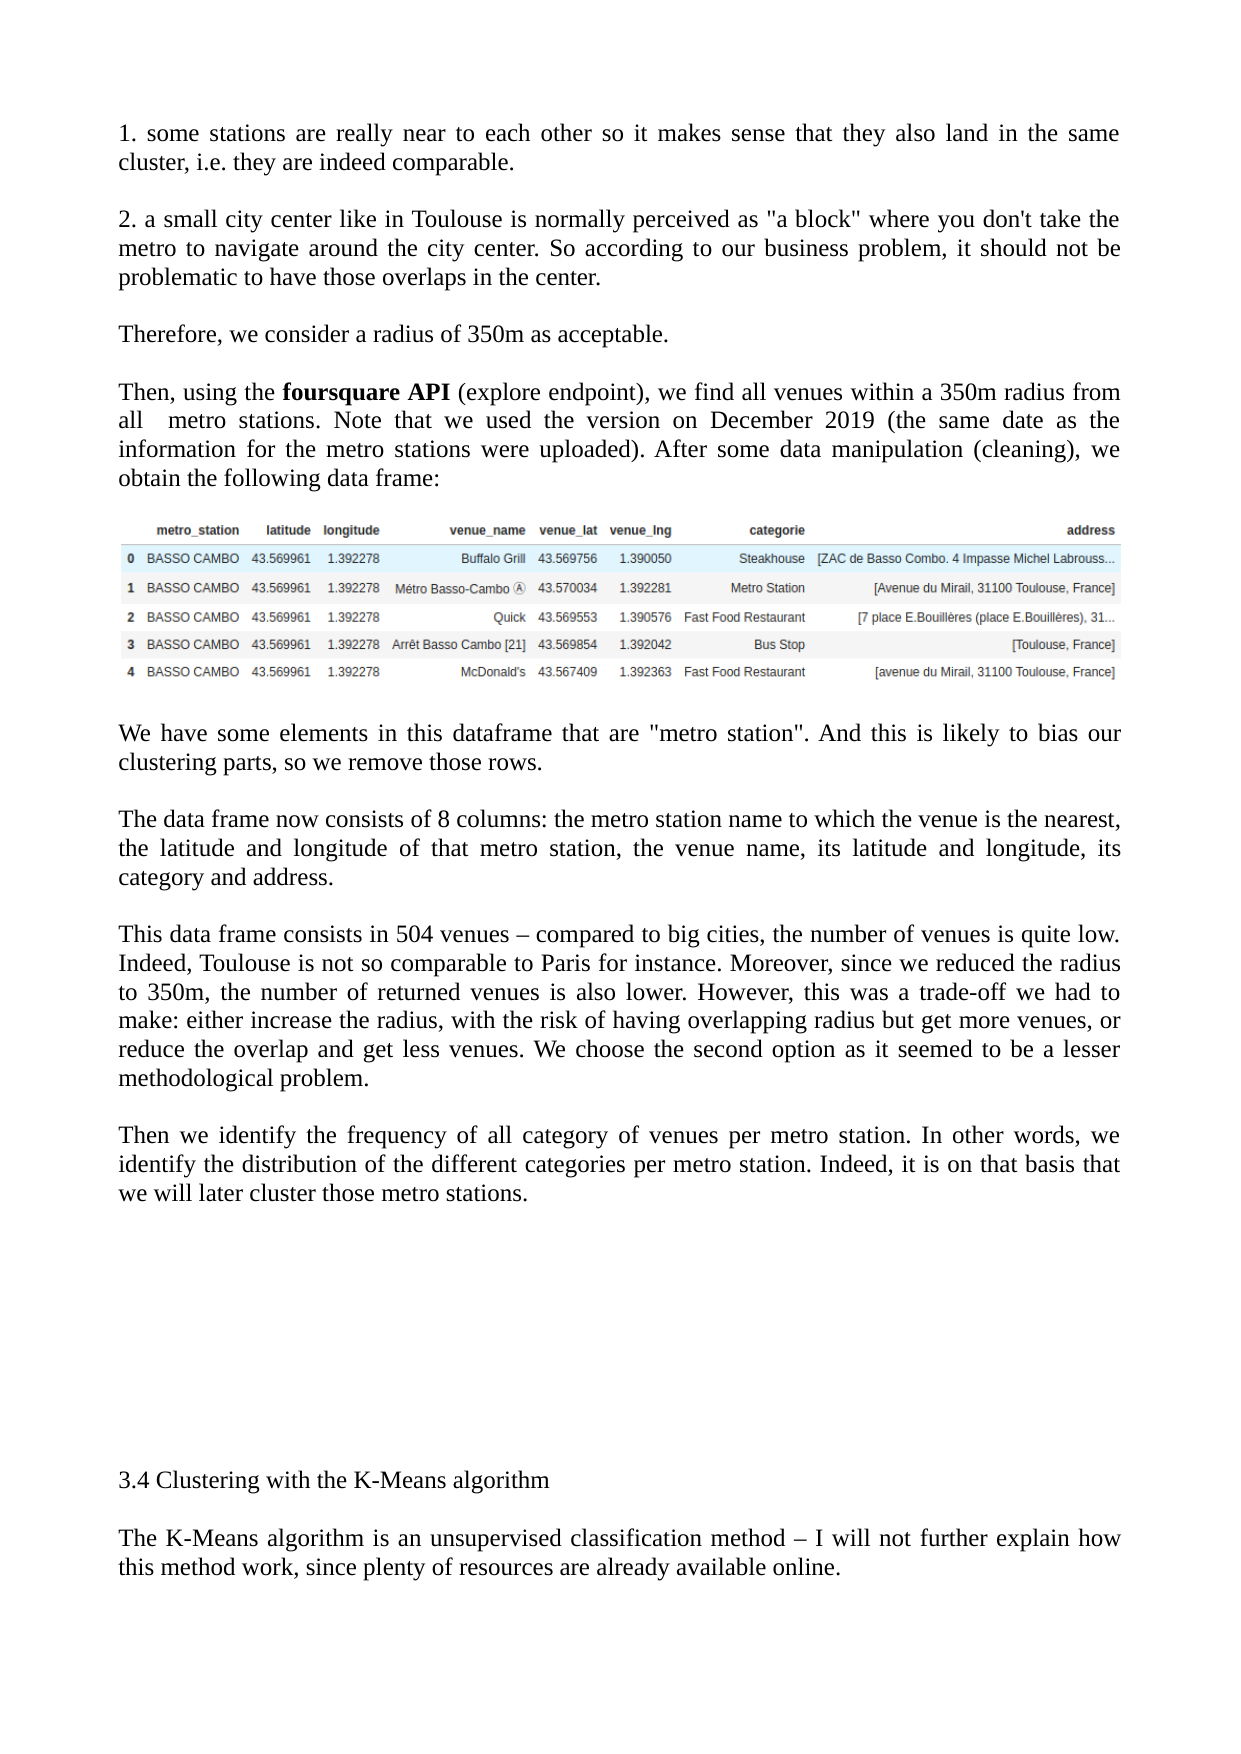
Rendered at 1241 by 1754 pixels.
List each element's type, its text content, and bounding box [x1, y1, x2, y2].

text Then, using the foursquare API (explore endpoint), we find all venues within a 350m radius from all metro stations. Note that we used the version on December 2019 (the same date as the information for the metro stations were uploaded). After some data manipulation (cleaning), we obtain the following data frame: [118, 377, 1122, 492]
text Then we identify the frequency of all category of venues per metro station. In other words, we identify the distribution of the different categories per metro station. Indeed, it is on that basis that we will later cluster those metro stations. [118, 1121, 1122, 1207]
text The data frame now consists of 8 columns: the metro station name to which the venue is the nearest, the latitude and longitude of that metro station, the venue name, its latitude and longitude, its category and address. [118, 804, 1122, 891]
text The K-Means algorithm is an unsupervised classification method – I will not further explain how this method work, since plenty of resources are already available online. [118, 1523, 1122, 1581]
text 2. a small city center like in Toulouse is normally perceived as "a block" where you don't take the metro to navigate around the city center. So according to our business problem, it should not be problematic to have those overlaps in the center. [118, 204, 1122, 291]
text This data frame consists in 504 venues – compared to big cities, the number of venues is quite low. Indeed, Toulouse is not so comparable to Paris for instance. Moreover, since we reduced the radius to 350m, the number of returned venues is also lower. However, this was a trade-off we had to make: either increase the radius, with the risk of having overlapping radius but get more venues, or reduce the overlap and get less venues. We choose the second option as it seemed to be a lesser methodological problem. [118, 919, 1122, 1092]
text Therefore, we consider a radius of 350m as acceptable. [118, 319, 1122, 348]
text 3.4 Clustering with the K-Means algorithm [118, 1466, 1122, 1494]
text 1. some stations are really near to each other so it makes sense that they also land in the same cluster, i.e. they are indeed comparable. [118, 118, 1122, 176]
text We have some elements in this dataframe that are "metro station". And this is likely to bias our clustering parts, so we remove those rows. [118, 718, 1122, 776]
picture [118, 520, 1123, 690]
